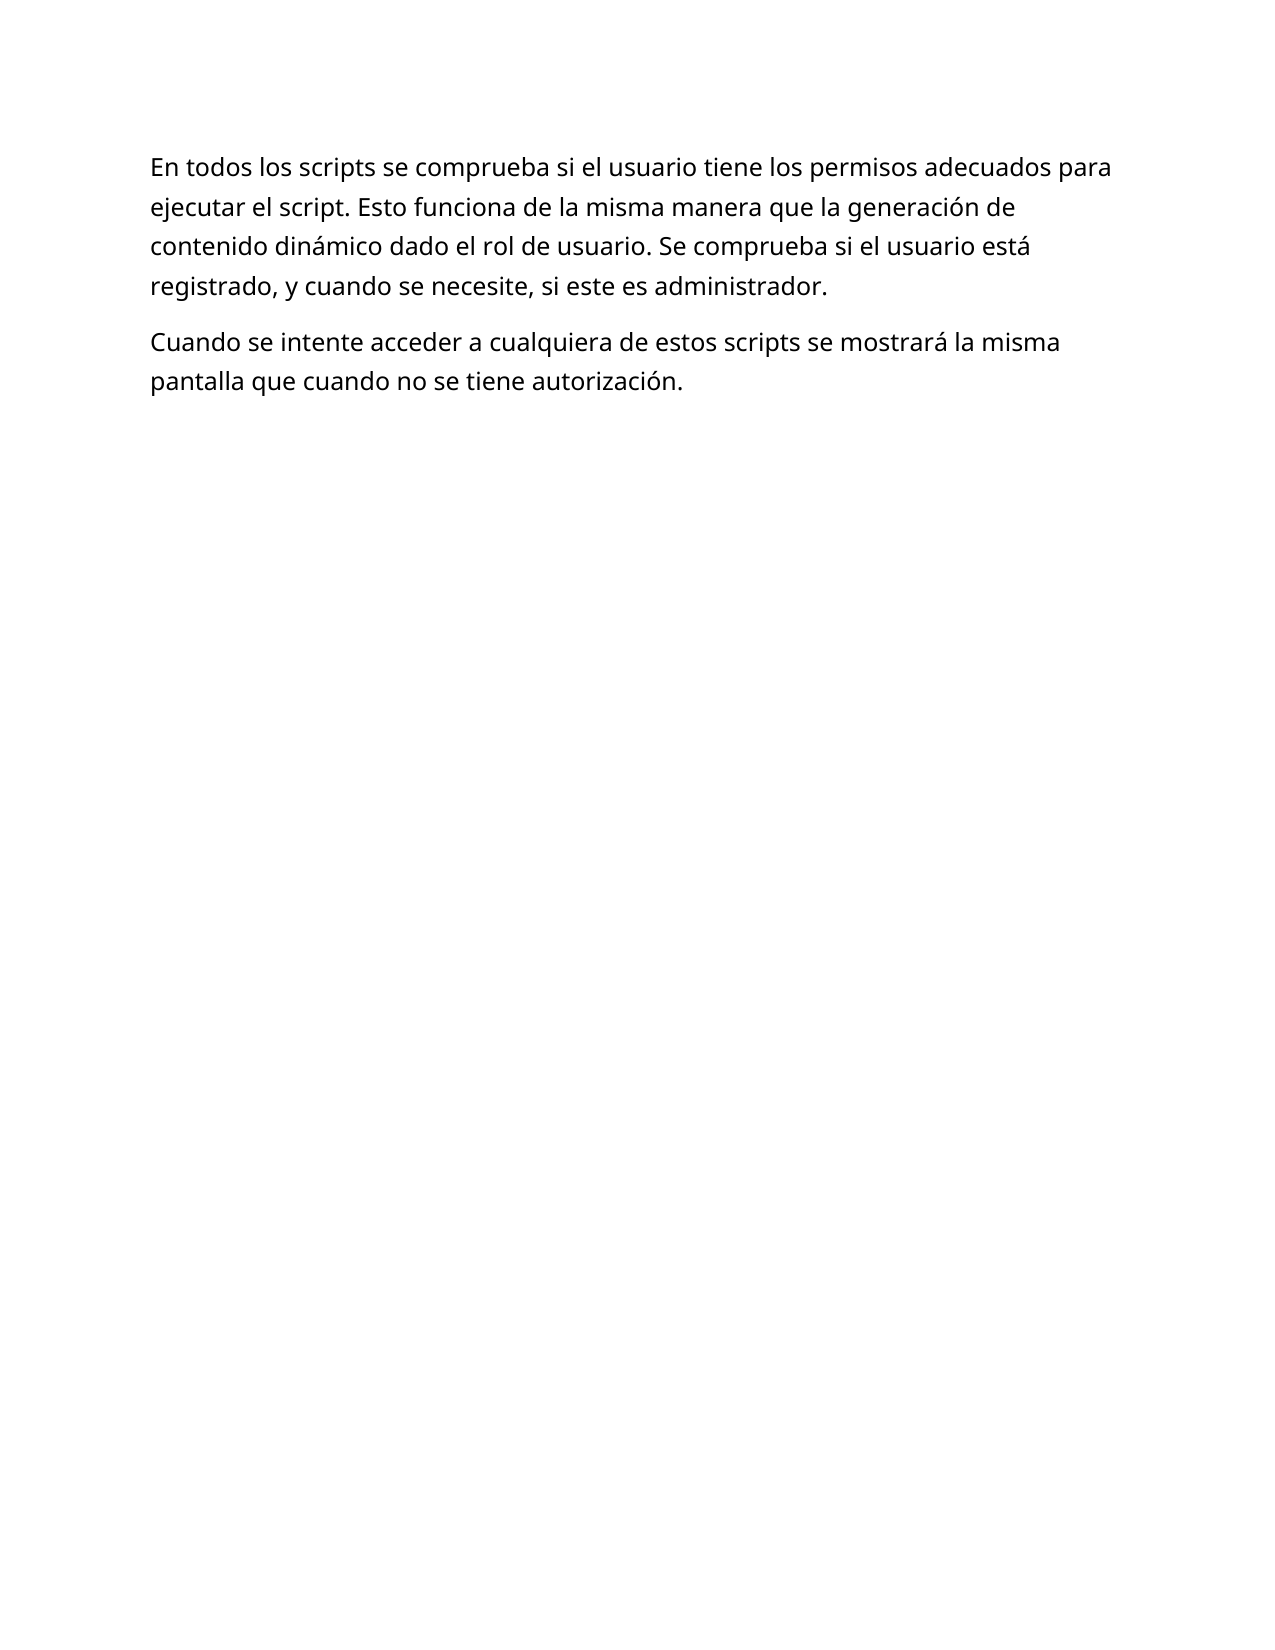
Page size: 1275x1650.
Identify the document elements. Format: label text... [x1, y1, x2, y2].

text En todos los scripts se comprueba si el usuario tiene los permisos adecuados para ejecutar el script. Esto funciona de la misma manera que la generación de contenido dinámico dado el rol de usuario. Se comprueba si el usuario está registrado, y cuando se necesite, si este es administrador. [150, 150, 1125, 302]
text Cuando se intente acceder a cualquiera de estos scripts se mostrará la misma pantalla que cuando no se tiene autorización. [150, 324, 1125, 398]
